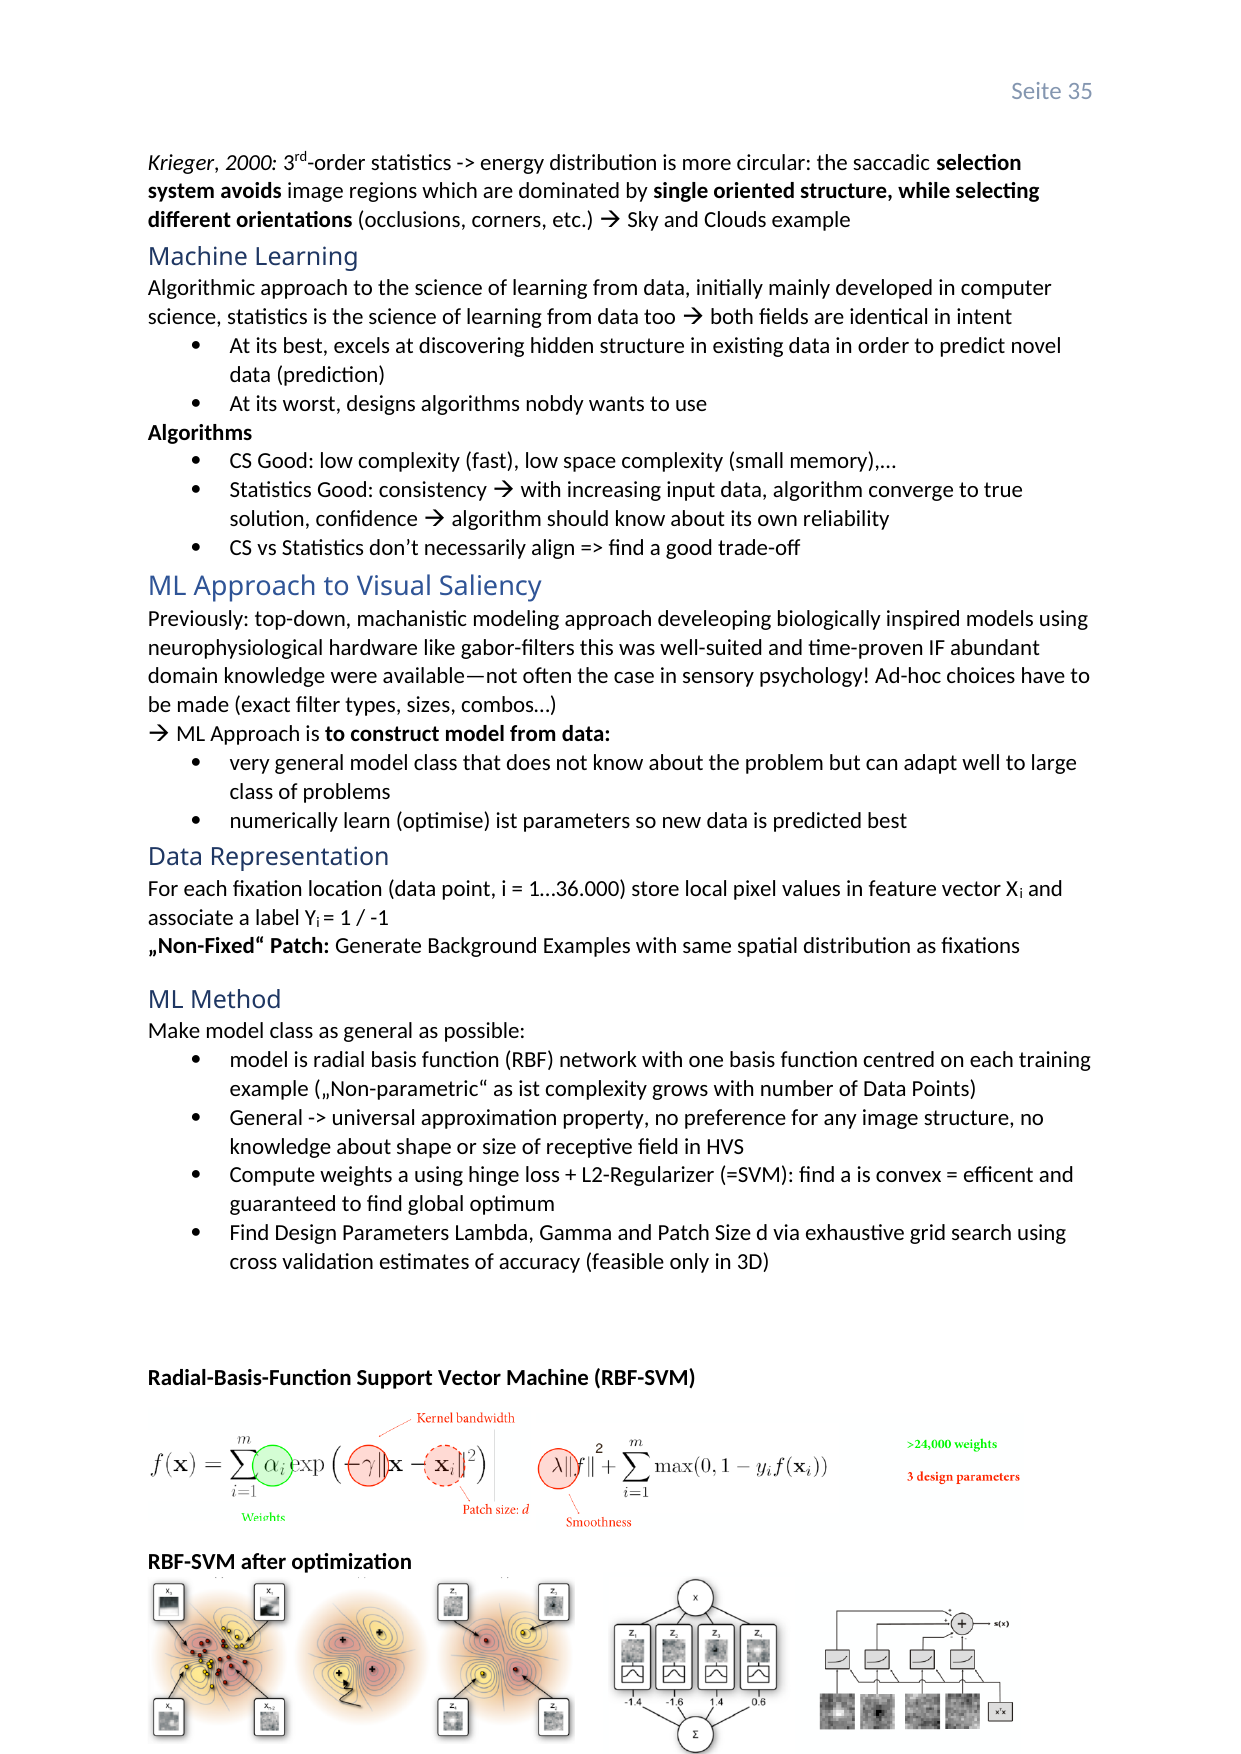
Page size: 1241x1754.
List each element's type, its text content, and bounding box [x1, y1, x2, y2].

text  ML Approach is to construct model from data: [148, 719, 1093, 747]
text „Non-Fixed“ Patch: Generate Background Examples with same spatial distribution as fixations [148, 932, 1093, 960]
list model is radial basis function (RBF) network with one basis function centred on each training example („Non-parametric“ as ist complexity grows with number of Data Points) [192, 1045, 1093, 1102]
list very general model class that does not know about the problem but can adapt well to large class of problems [192, 748, 1093, 805]
list CS vs Statistics don’t necessarily align => find a good trade-off [192, 533, 1093, 561]
list CS Good: low complexity (fast), low space complexity (small memory),… [192, 446, 1093, 474]
text Make model class as general as possible: [148, 1016, 1093, 1044]
text Algorithmic approach to the science of learning from data, initially mainly developed in computer science, statistics is the science of learning from data too  both fields are identical in intent [148, 273, 1093, 330]
list Compute weights a using hinge loss + L2-Regularizer (=SVM): find a is convex = efficent and guaranteed to find global optimum [192, 1161, 1093, 1217]
text RBF-SVM after optimization [148, 1547, 1093, 1575]
text Radial-Basis-Function Support Vector Machine (RBF-SVM) [148, 1363, 1093, 1391]
subtitle Data Representation [148, 839, 1093, 873]
subtitle ML Approach to Visual Saliency [148, 566, 1093, 603]
list Statistics Good: consistency  with increasing input data, algorithm converge to true solution, confidence  algorithm should know about its own reliability [192, 475, 1093, 532]
subtitle Machine Learning [148, 238, 1093, 272]
text For each fixation location (data point, i = 1…36.000) store local pixel values in feature vector Xi and associate a label Yi = 1 / -1 [148, 874, 1093, 931]
list General -> universal approximation property, no preference for any image structure, no knowledge about shape or size of receptive field in HVS [192, 1103, 1093, 1160]
text Algorithms [148, 418, 1093, 446]
text Krieger, 2000: 3rd-order statistics -> energy distribution is more circular: the saccadic selection system avoids image regions which are dominated by single oriented structure, while selecting different orientations (occlusions, corners, etc.)  Sky and Clouds example [148, 148, 1093, 233]
list At its worst, designs algorithms nobdy wants to use [192, 389, 1093, 417]
subtitle ML Method [148, 981, 1093, 1015]
list Find Design Parameters Lambda, Gamma and Patch Size d via exhaustive grid search using cross validation estimates of accuracy (feasible only in 3D) [192, 1218, 1093, 1275]
list At its best, excels at discovering hidden structure in existing data in order to predict novel data (prediction) [192, 331, 1093, 388]
list numerically learn (optimise) ist parameters so new data is predicted best [192, 806, 1093, 834]
text Previously: top-down, machanistic modeling approach develeoping biologically inspired models using neurophysiological hardware like gabor-filters this was well-suited and time-proven IF abundant domain knowledge were available—not often the case in sensory psychology! Ad-hoc choices have to be made (exact filter types, sizes, combos…) [148, 604, 1093, 718]
